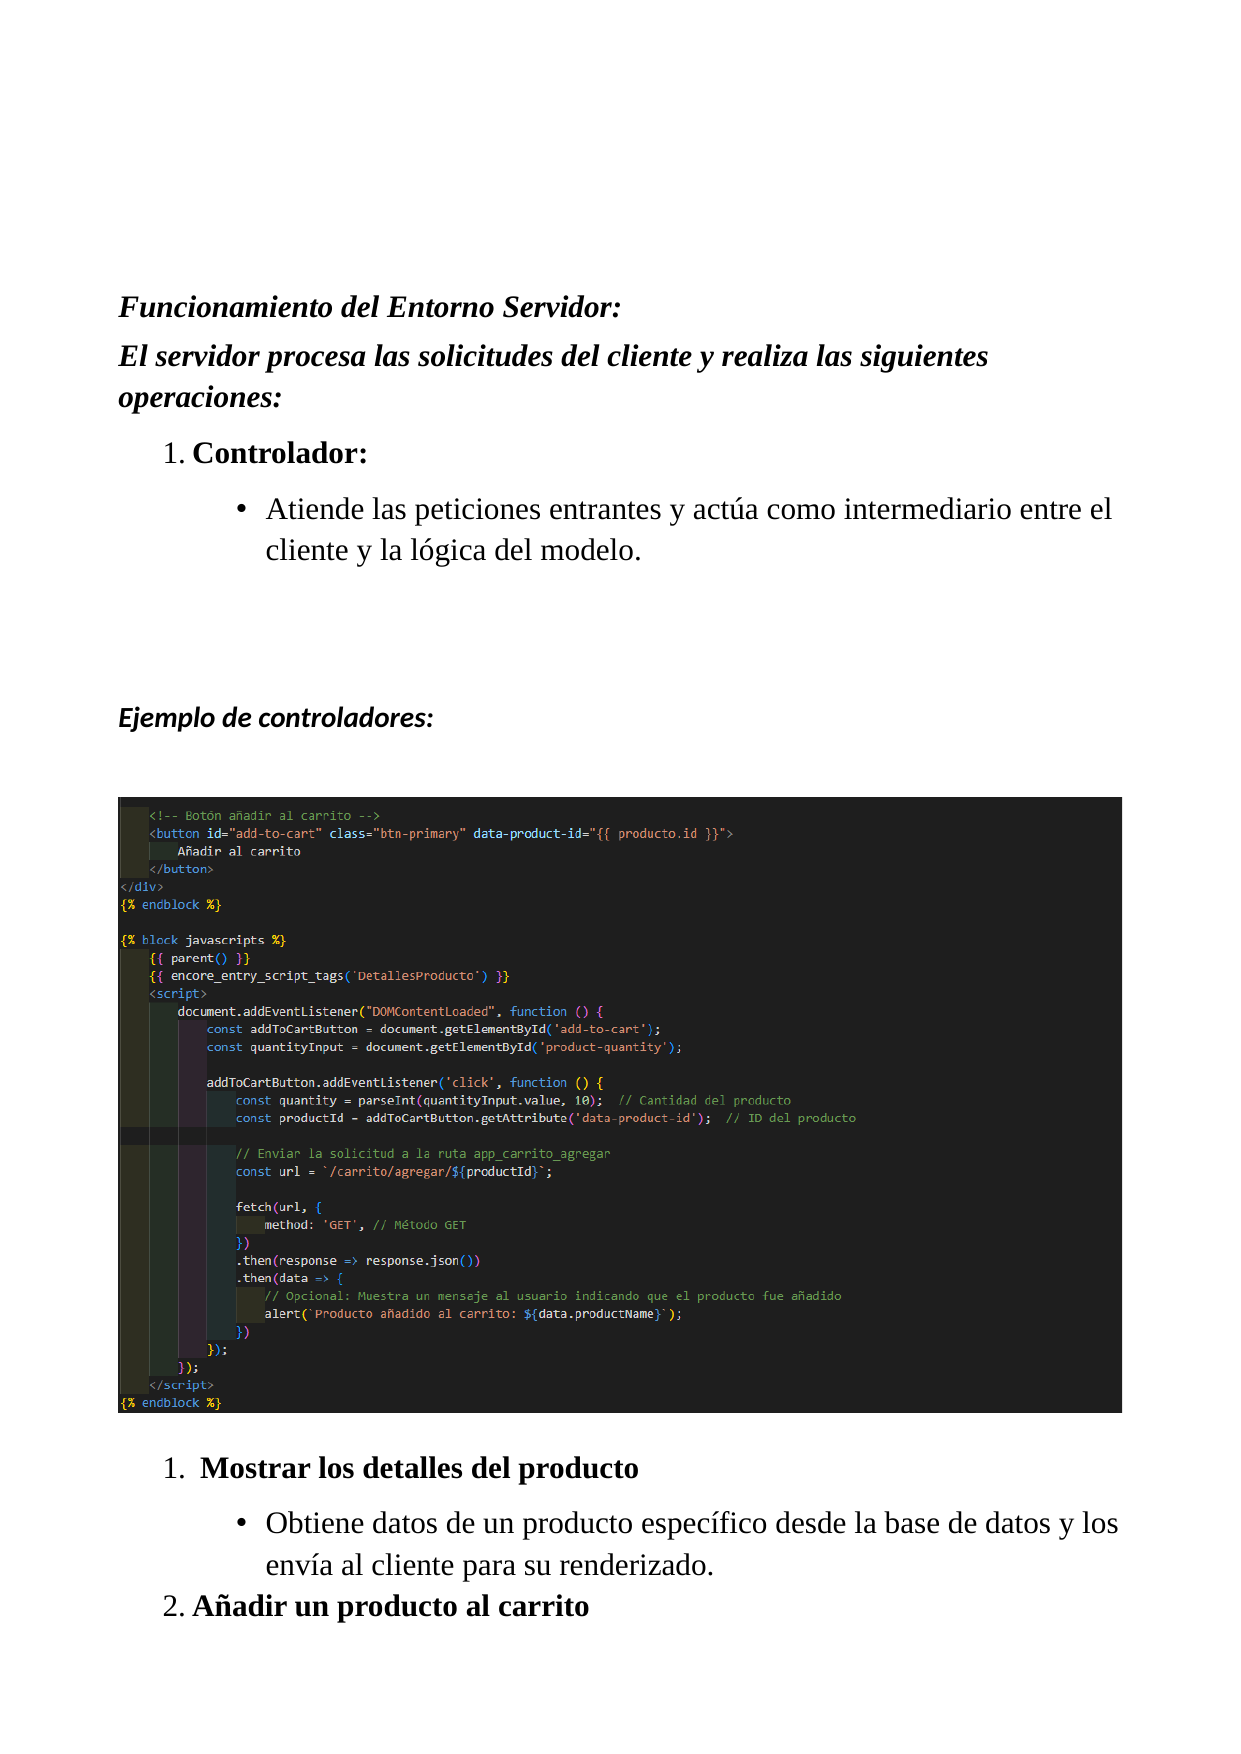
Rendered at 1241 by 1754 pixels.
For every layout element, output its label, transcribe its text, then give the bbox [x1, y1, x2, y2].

text El servidor procesa las solicitudes del cliente y realiza las siguientes operaciones: [118, 337, 1122, 414]
list Añadir un producto al carrito [162, 1587, 1122, 1623]
list Controlador: [162, 434, 1122, 470]
list Atiende las peticiones entrantes y actúa como intermediario entre el cliente y la lógica del modelo. [236, 490, 1122, 567]
picture [118, 797, 1123, 1413]
subtitle Funcionamiento del Entorno Servidor: [118, 289, 1122, 325]
list Obtiene datos de un producto específico desde la base de datos y los envía al cliente para su renderizado. [236, 1505, 1122, 1582]
text Ejemplo de controladores: [118, 699, 1122, 735]
list Mostrar los detalles del producto [162, 1449, 1122, 1485]
